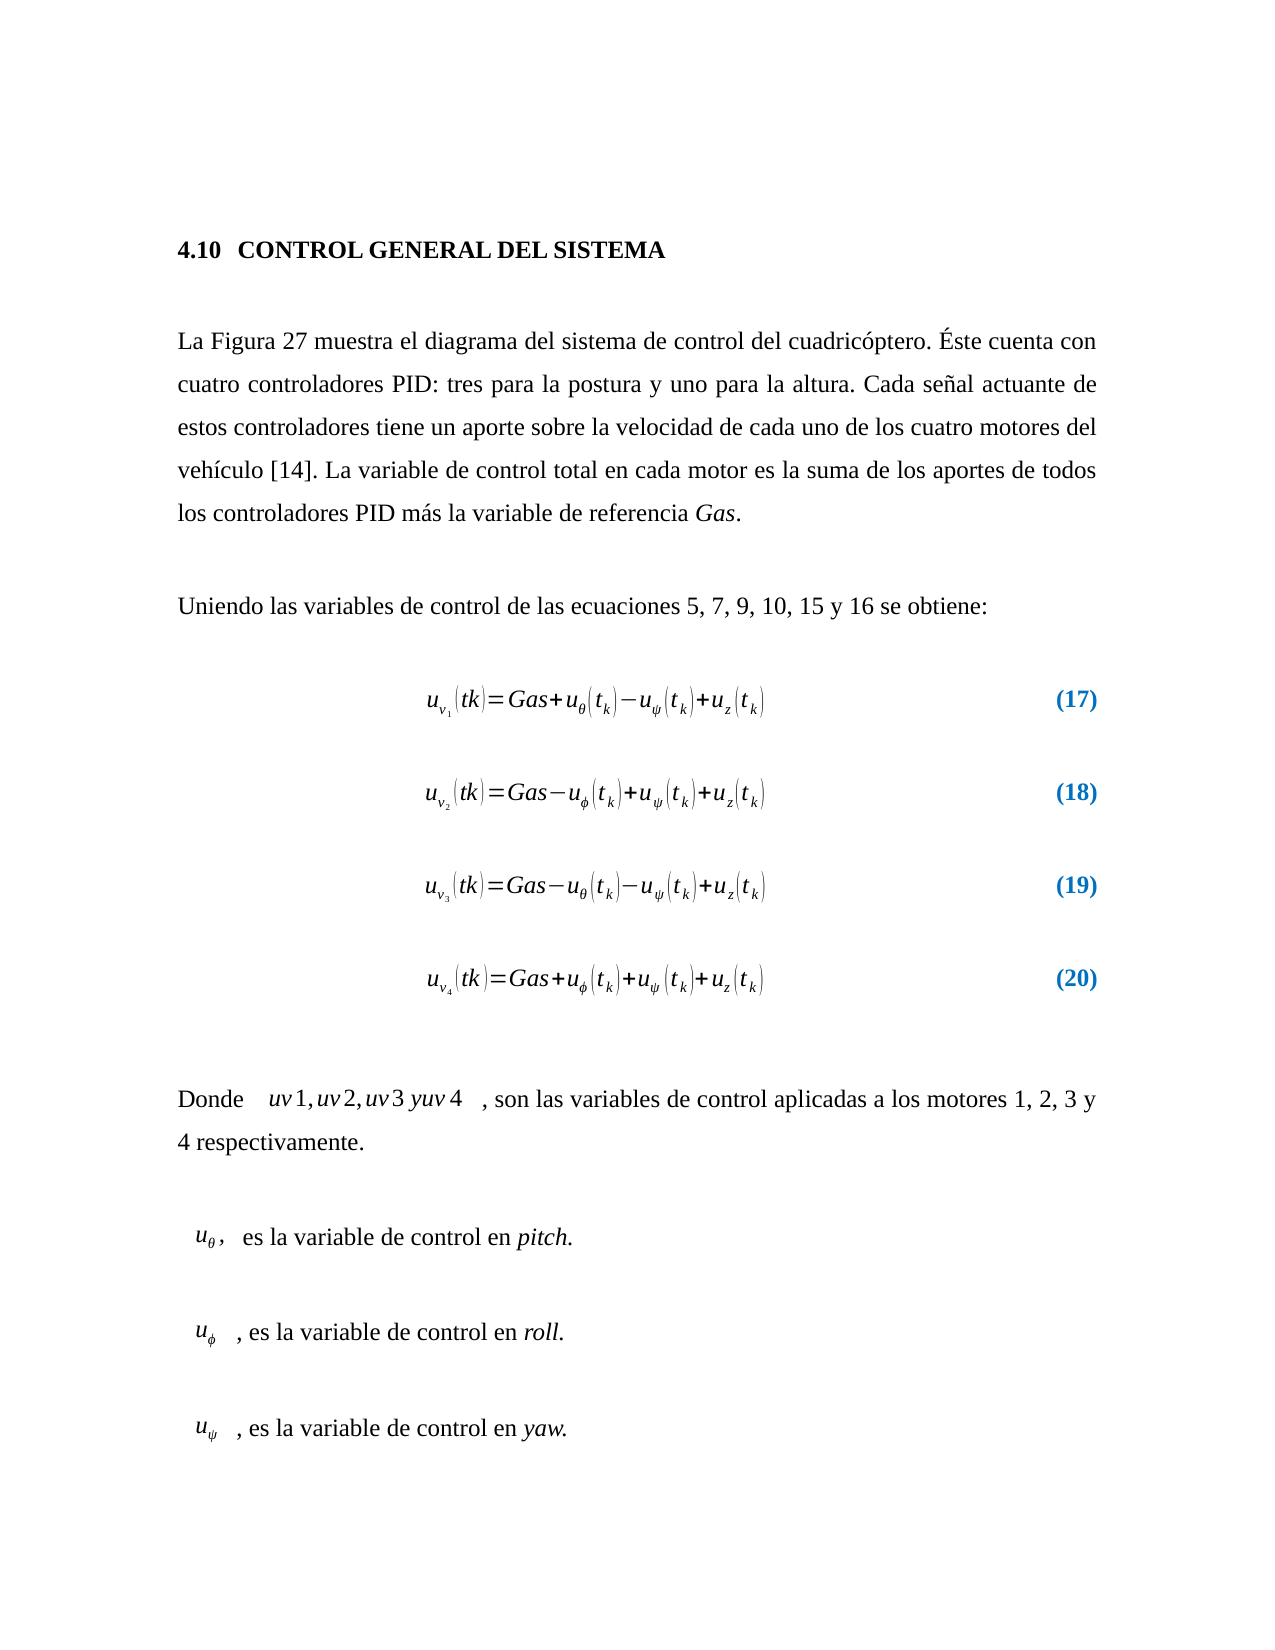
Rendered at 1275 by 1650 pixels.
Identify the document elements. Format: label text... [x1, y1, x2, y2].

text La Figura 27 muestra el diagrama del sistema de control del cuadricóptero. Éste cuenta con cuatro controladores PID: tres para la postura y uno para la altura. Cada señal actuante de estos controladores tiene un aporte sobre la velocidad de cada uno de los cuatro motores del vehículo [14]. La variable de control total en cada motor es la suma de los aportes de todos los controladores PID más la variable de referencia Gas. [177, 326, 1098, 527]
text Uniendo las variables de control de las ecuaciones 5, 7, 9, 10, 15 y 16 se obtiene: [177, 591, 1098, 620]
table_header [165, 685, 1025, 777]
text Donde , son las variables de control aplicadas a los motores 1, 2, 3 y 4 respectivamente. [177, 1084, 1098, 1156]
table_cell (20) [1025, 963, 1128, 1055]
table_header (17) [1025, 685, 1128, 777]
text es la variable de control en pitch. [177, 1220, 1098, 1252]
subtitle CONTROL GENERAL DEL SISTEMA [177, 235, 1098, 264]
table_cell [165, 777, 1025, 870]
table_cell [165, 963, 1025, 1055]
table_cell [165, 870, 1025, 963]
table_cell (19) [1025, 870, 1128, 963]
text , es la variable de control en roll. [177, 1316, 1098, 1347]
table_cell (18) [1025, 777, 1128, 870]
text , es la variable de control en yaw. [177, 1412, 1098, 1443]
